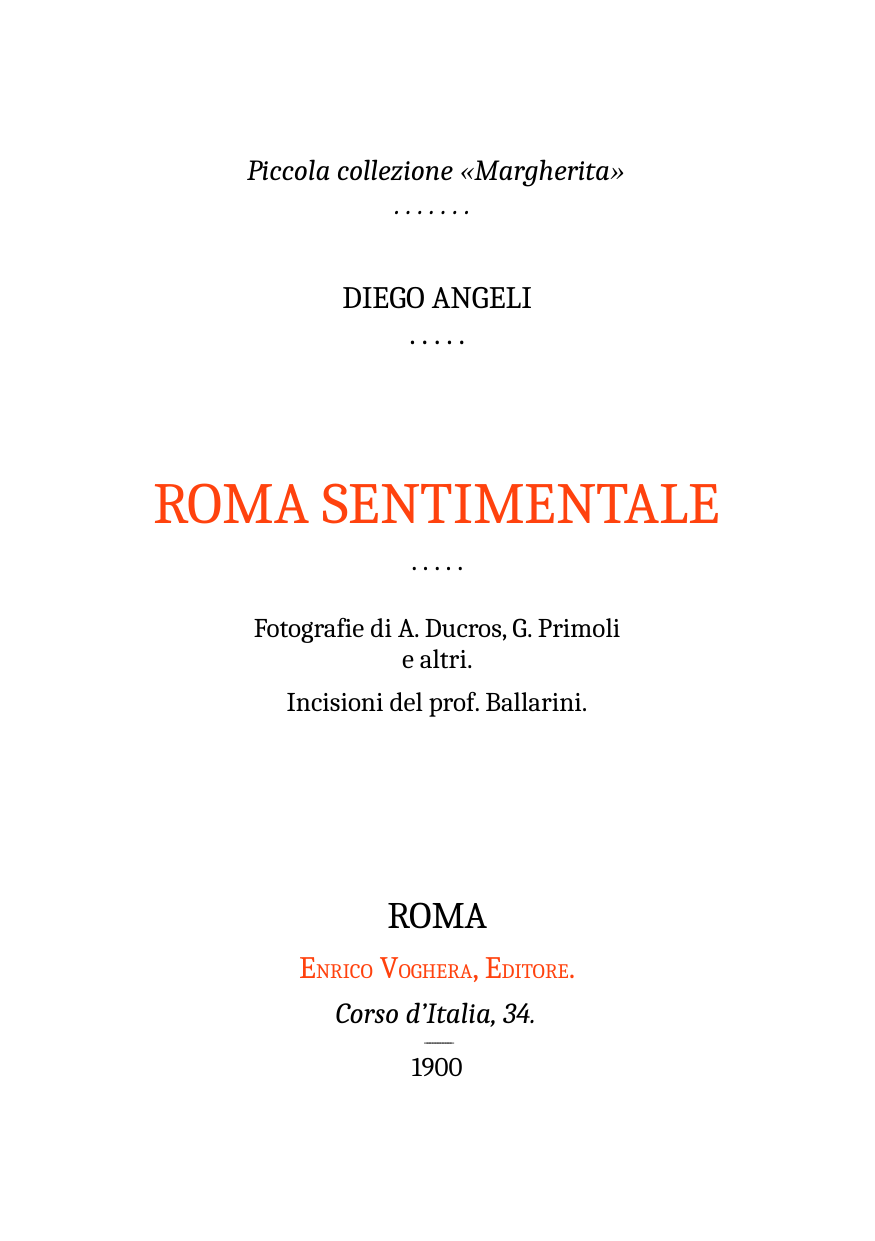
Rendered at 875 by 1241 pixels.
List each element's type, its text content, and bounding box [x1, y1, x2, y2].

text ROMA [106, 895, 768, 938]
text Incisioni del prof. Ballarini. [106, 687, 768, 718]
text ___________ [112, 1031, 768, 1046]
text . . . . . [106, 317, 768, 353]
text 1900 [106, 1052, 768, 1083]
text Fotografie di A. Ducros, G. Primoli e altri. [106, 613, 768, 675]
text ROMA SENTIMENTALE [106, 471, 768, 538]
text . . . . . [106, 544, 768, 577]
text DIEGO ANGELI [106, 281, 768, 317]
text Enrico Voghera, Editore. [106, 950, 768, 986]
text Piccola collezione «Margherita» . . . . . . . [106, 153, 768, 222]
text Corso d’Italia, 34. [106, 998, 768, 1031]
